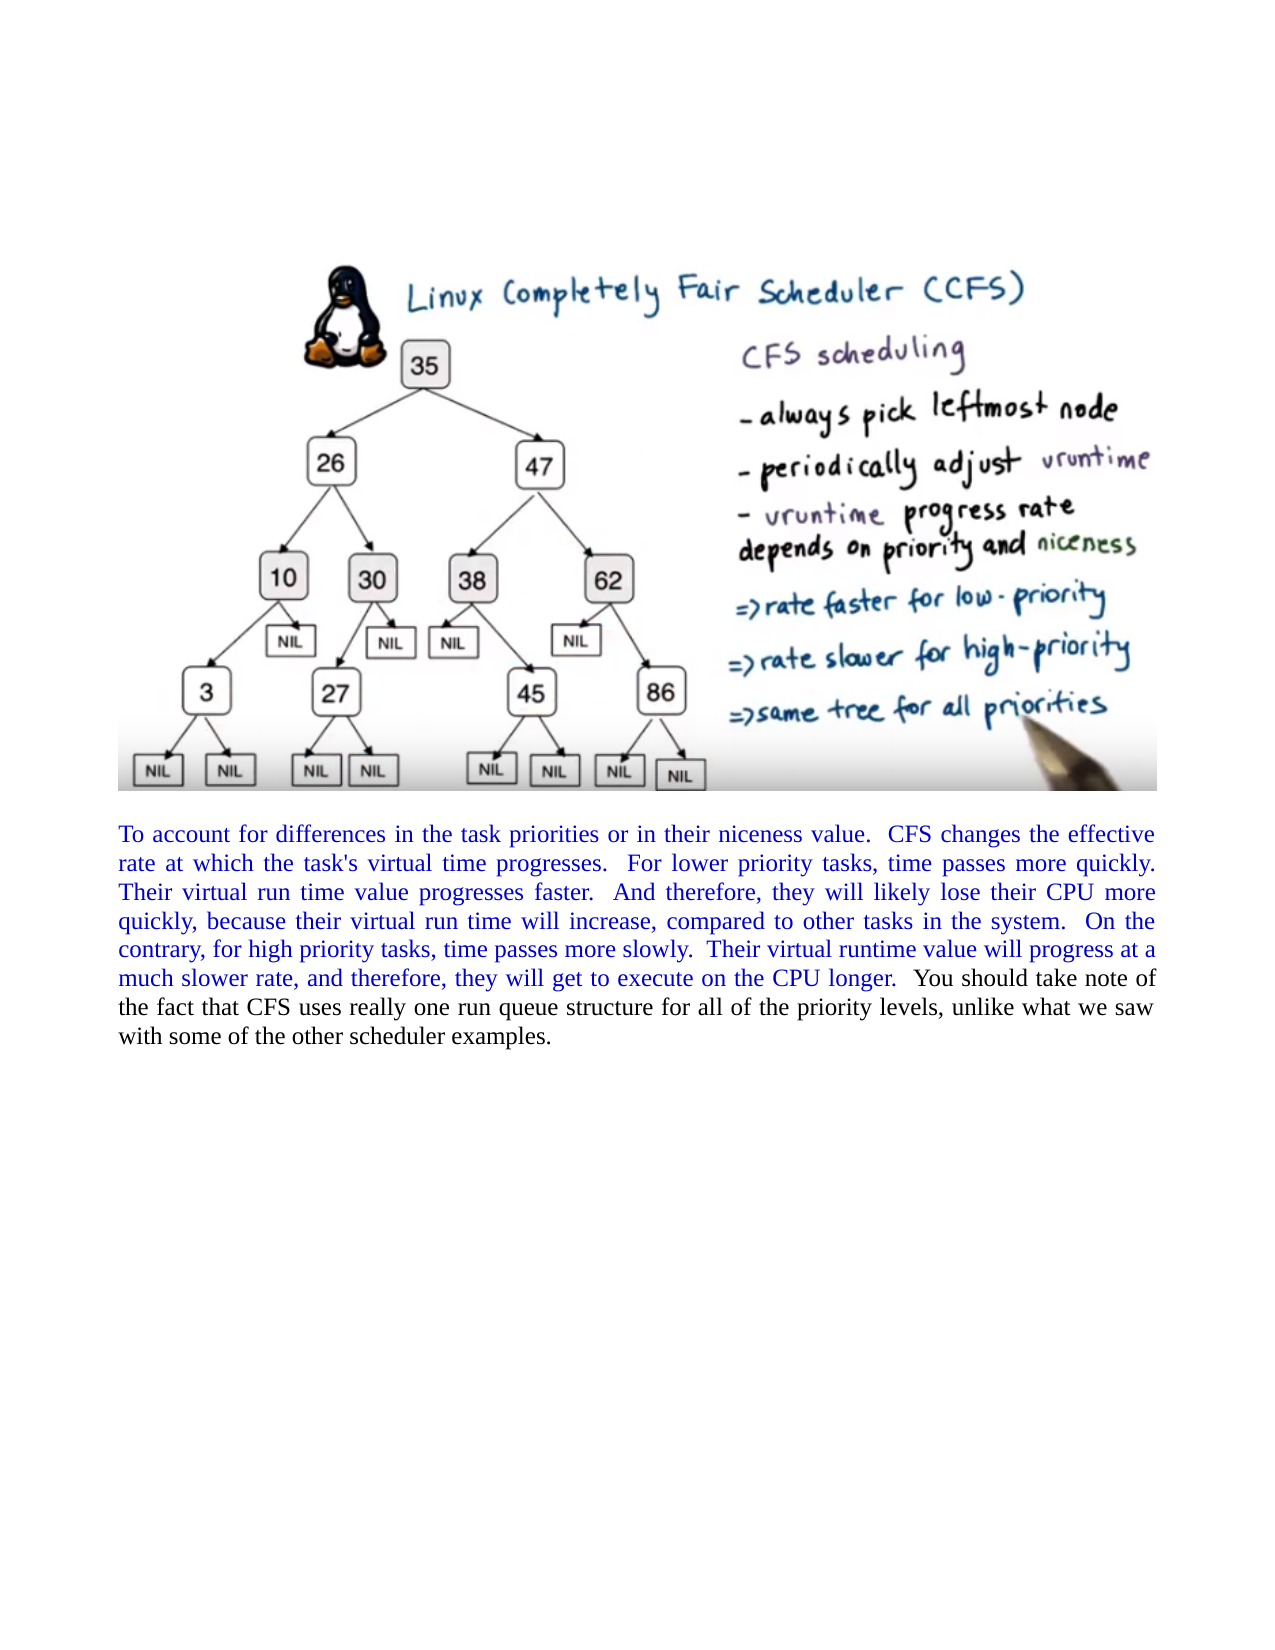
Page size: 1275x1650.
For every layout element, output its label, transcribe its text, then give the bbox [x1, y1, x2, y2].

text To account for differences in the task priorities or in their niceness value. CFS changes the effective rate at which the task's virtual time progresses. For lower priority tasks, time passes more quickly. Their virtual run time value progresses faster. And therefore, they will likely lose their CPU more quickly, because their virtual run time will increase, compared to other tasks in the system. On the contrary, for high priority tasks, time passes more slowly. Their virtual runtime value will progress at a much slower rate, and therefore, they will get to execute on the CPU longer. You should take note of the fact that CFS uses really one run queue structure for all of the priority levels, unlike what we saw with some of the other scheduler examples. [118, 819, 1157, 1049]
picture [118, 261, 1157, 791]
